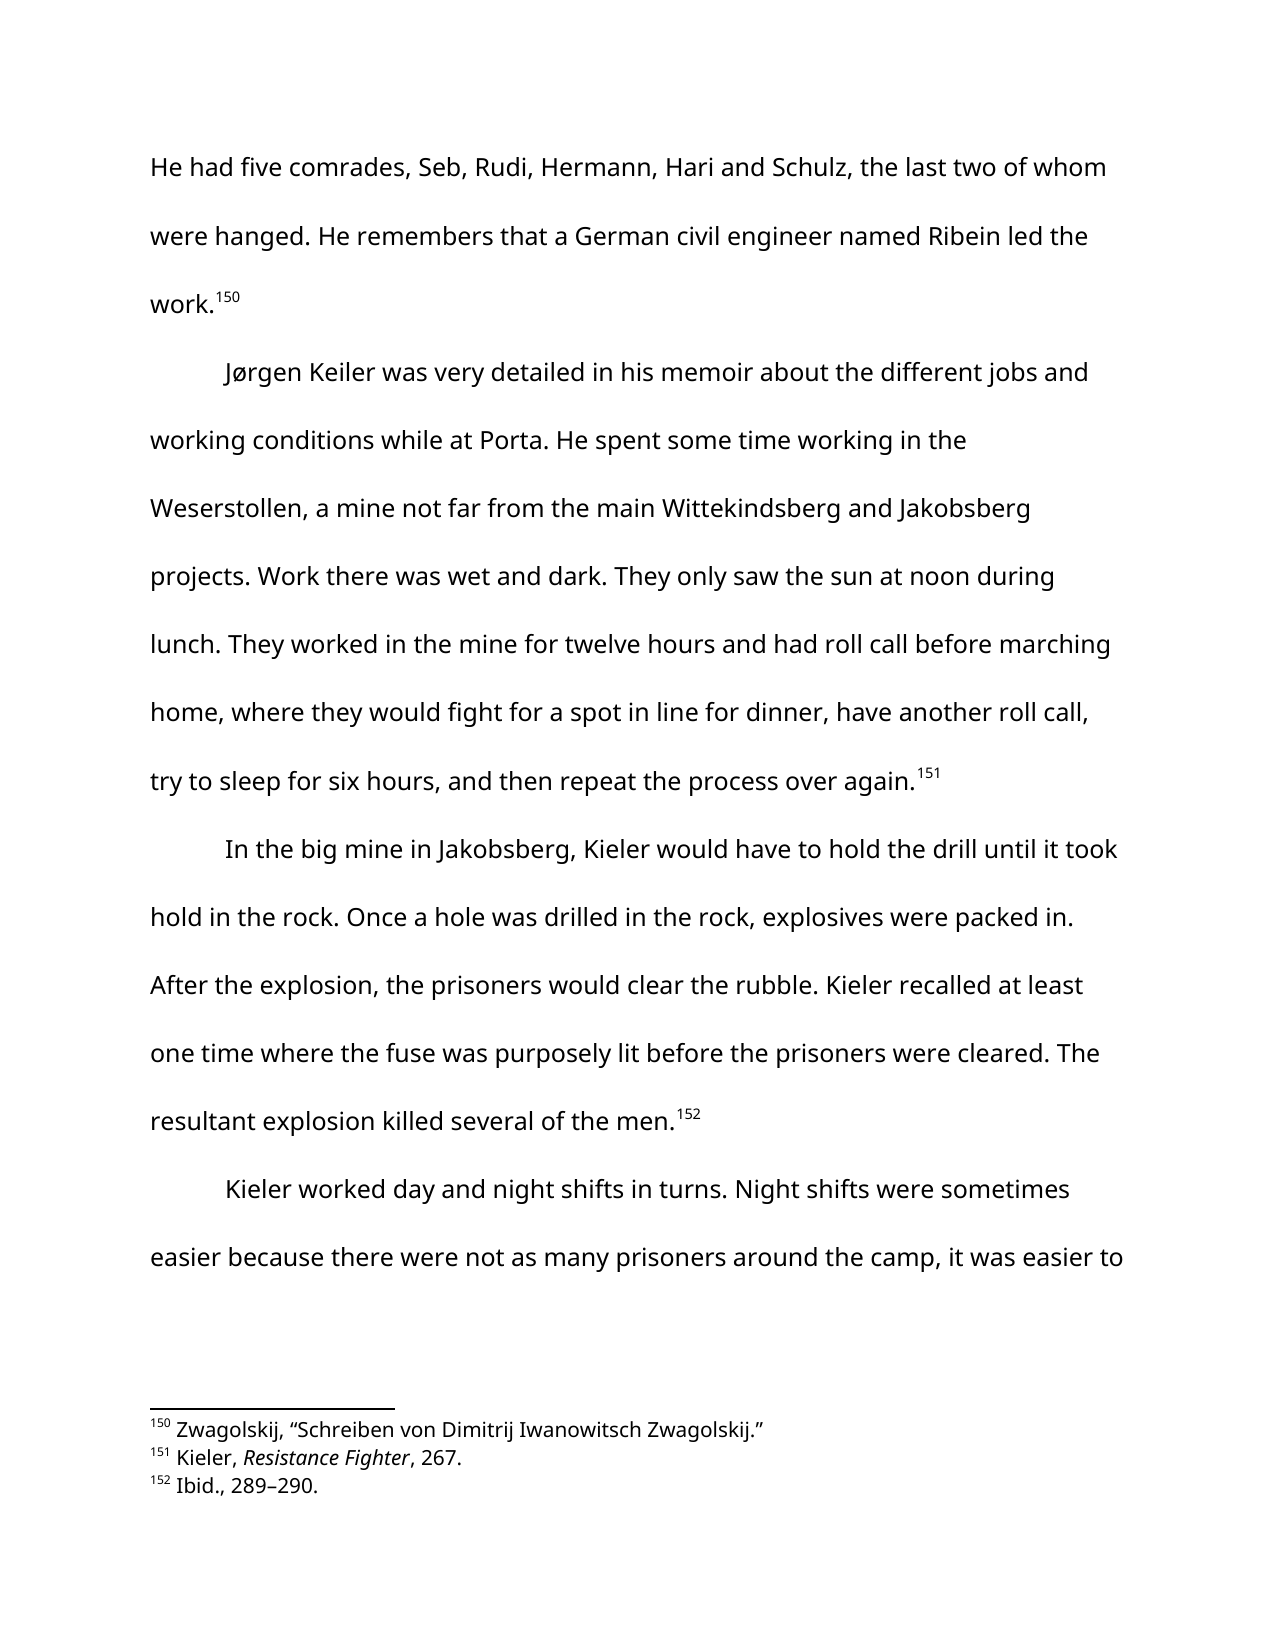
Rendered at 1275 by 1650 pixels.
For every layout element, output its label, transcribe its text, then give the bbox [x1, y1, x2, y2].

text Kieler, Resistance Fighter, 267. [150, 1443, 1125, 1472]
text Zwagolskij, “Schreiben von Dimitrij Iwanowitsch Zwagolskij.” [150, 1415, 1125, 1443]
text Ibid., 289–290. [150, 1472, 1125, 1500]
text In the big mine in Jakobsberg, Kieler would have to hold the drill until it took hold in the rock. Once a hole was drilled in the rock, explosives were packed in. After the explosion, the prisoners would clear the rubble. Kieler recalled at least one time where the fuse was purposely lit before the prisoners were cleared. The resultant explosion killed several of the men. [150, 831, 1125, 1138]
text Kieler worked day and night shifts in turns. Night shifts were sometimes easier because there were not as many prisoners around the camp, it was easier to [150, 1172, 1125, 1274]
text Jørgen Keiler was very detailed in his memoir about the different jobs and working conditions while at Porta. He spent some time working in the Weserstollen, a mine not far from the main Wittekindsberg and Jakobsberg projects. Work there was wet and dark. They only saw the sun at noon during lunch. They worked in the mine for twelve hours and had roll call before marching home, where they would fight for a spot in line for dinner, have another roll call, try to sleep for six hours, and then repeat the process over again. [150, 354, 1125, 797]
text He had five comrades, Seb, Rudi, Hermann, Hari and Schulz, the last two of whom were hanged. He remembers that a German civil engineer named Ribein led the work. [150, 150, 1125, 320]
